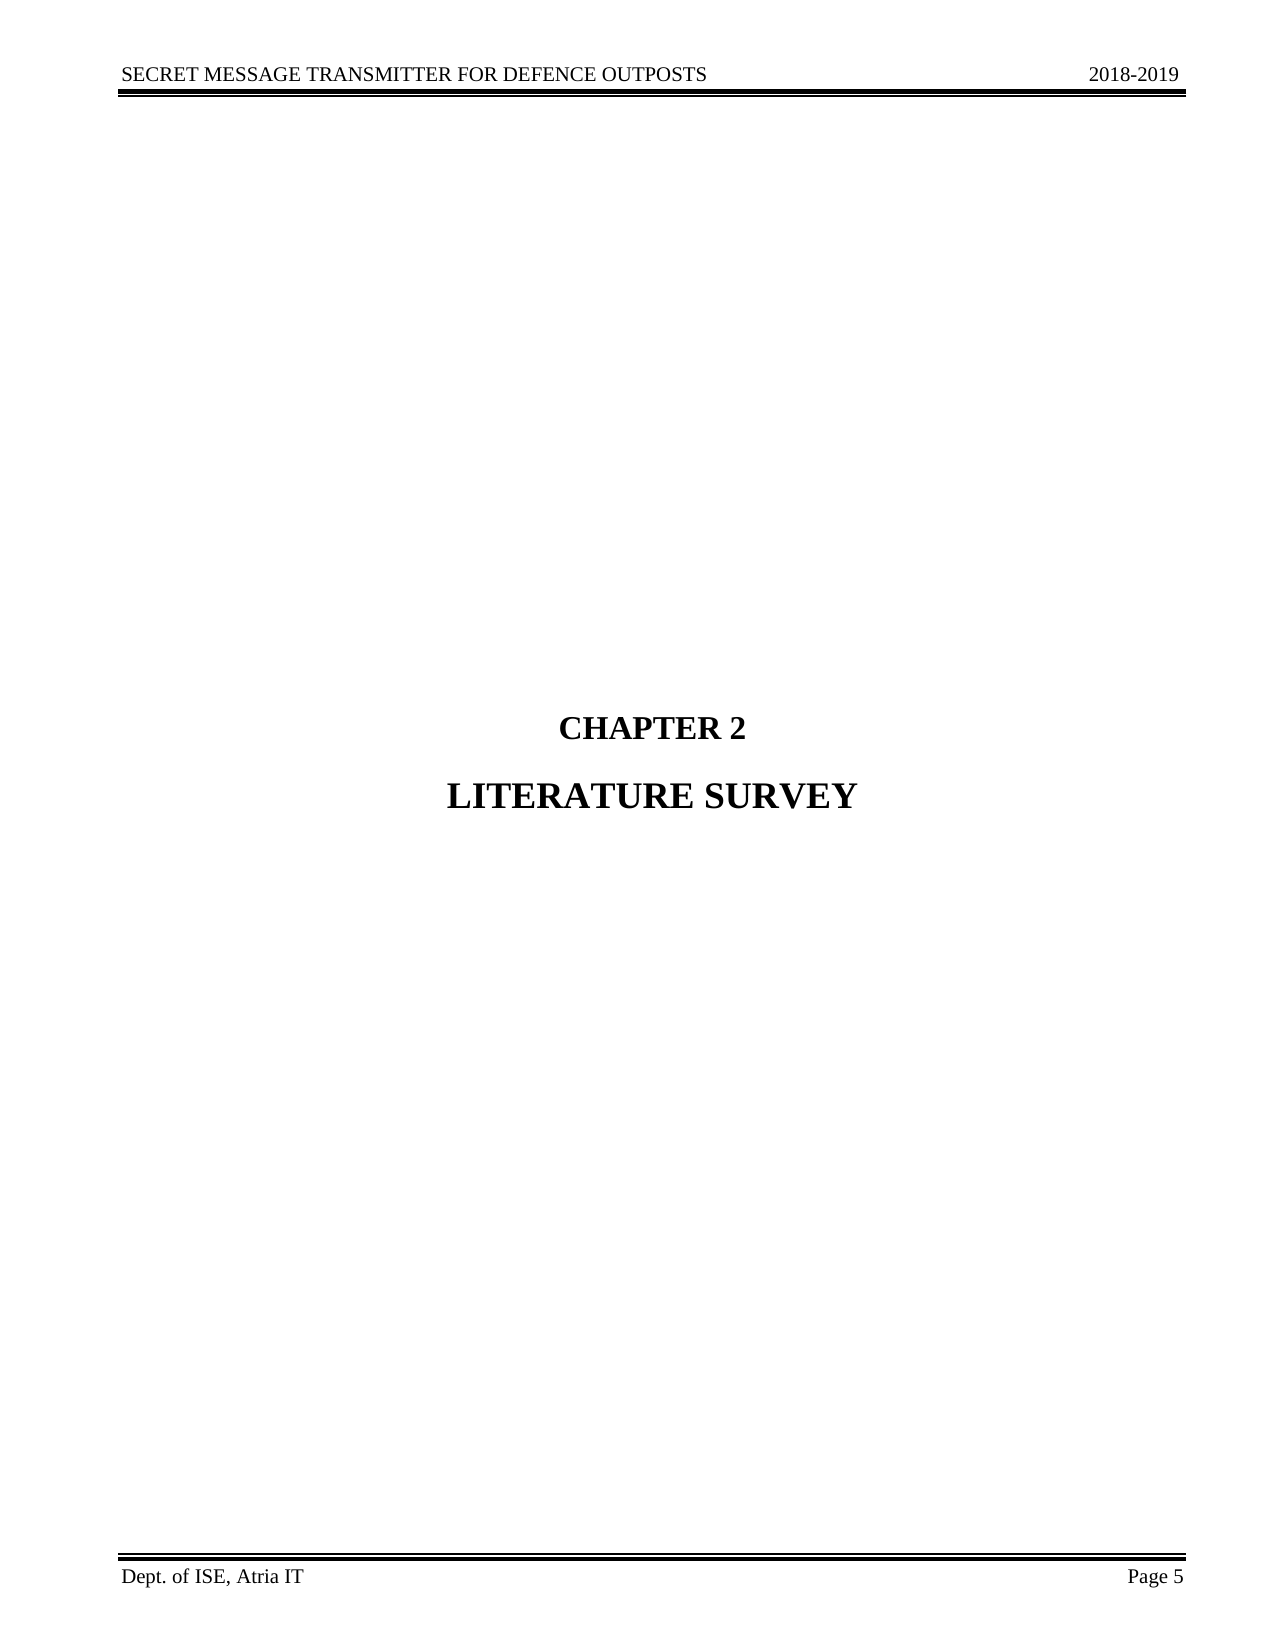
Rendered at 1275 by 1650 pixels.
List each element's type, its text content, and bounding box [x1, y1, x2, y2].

text LITERATURE SURVEY [118, 773, 1186, 816]
text Chapter 2 [118, 708, 1186, 746]
